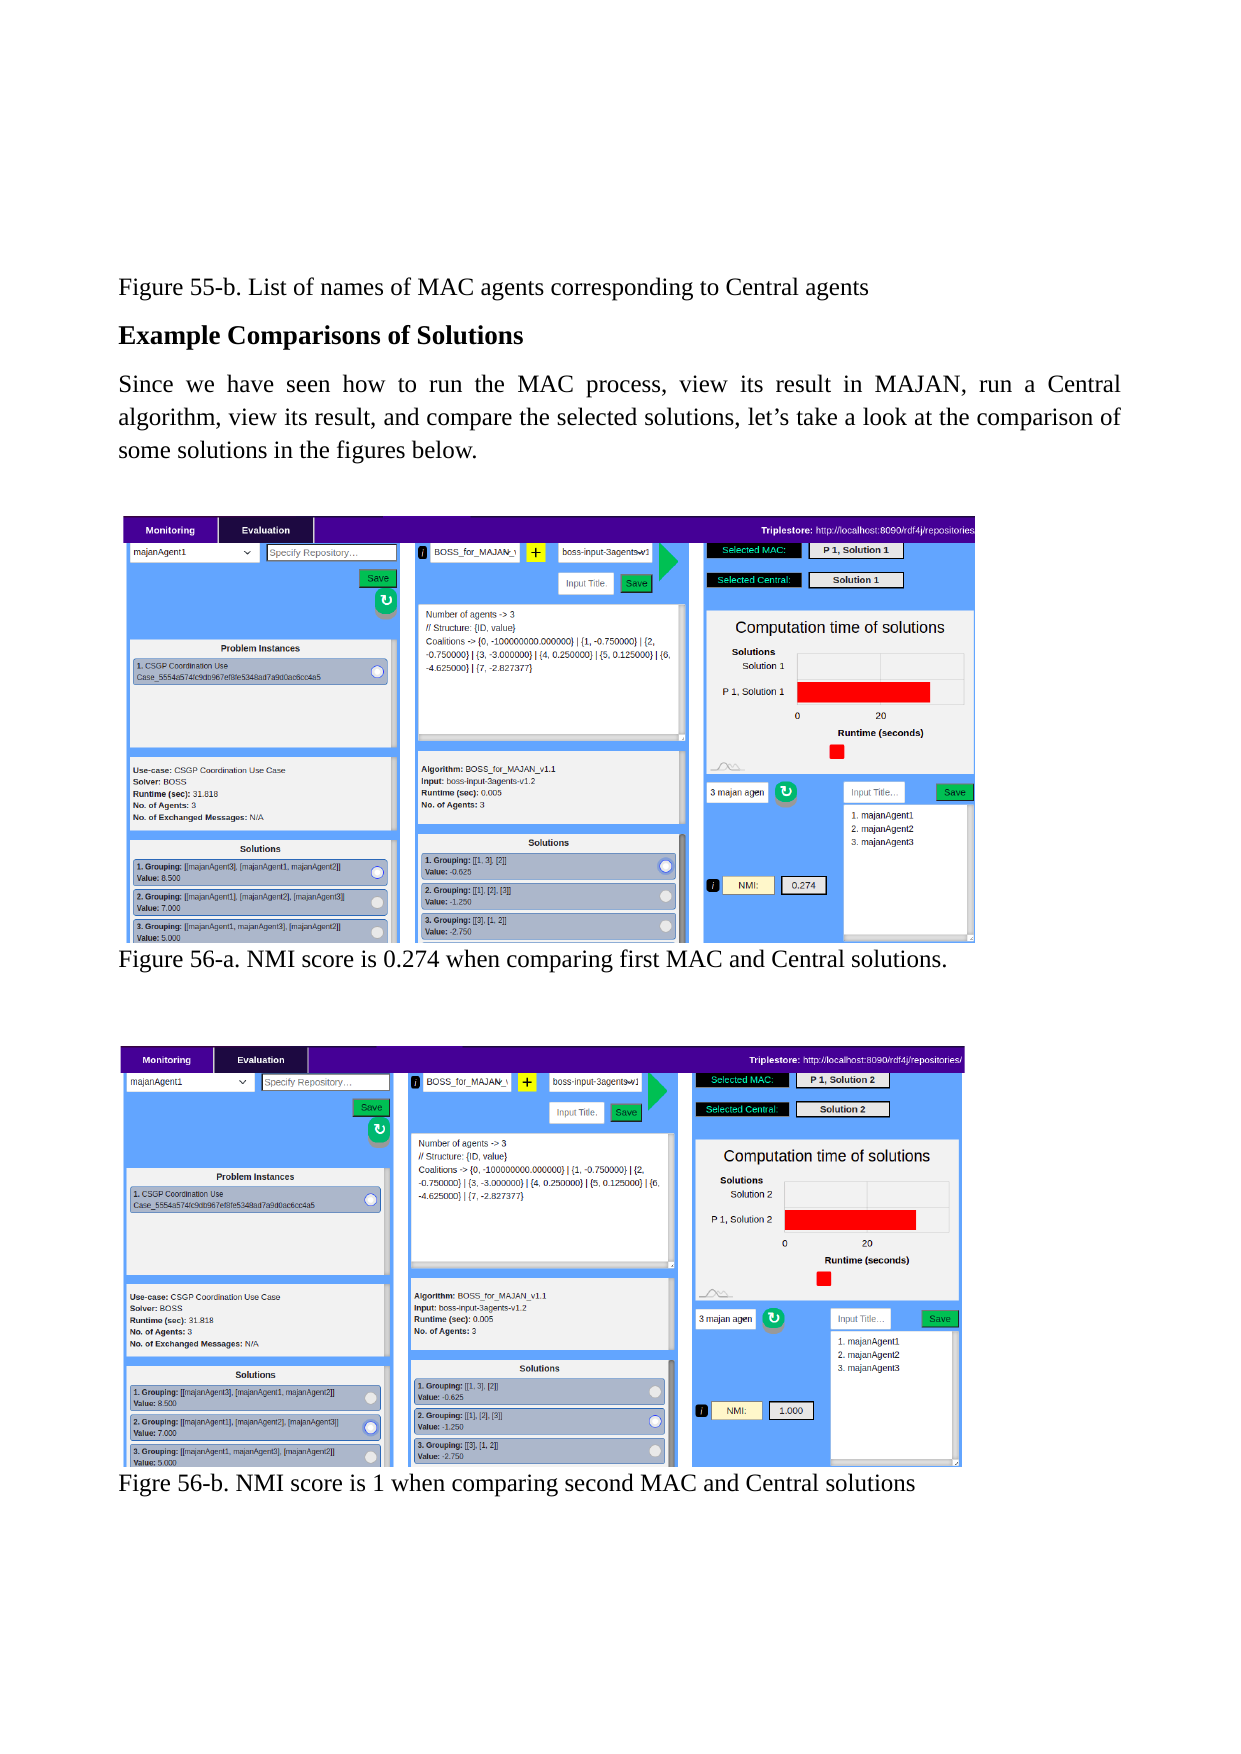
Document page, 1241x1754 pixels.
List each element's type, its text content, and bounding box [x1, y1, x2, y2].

text Figure 56-a. NMI score is 0.274 when comparing first MAC and Central solutions. [118, 944, 1122, 973]
text Example Comparisons of Solutions [118, 319, 1122, 350]
text Figre 56-b. NMI score is 1 when comparing second MAC and Central solutions [118, 1468, 1122, 1497]
picture [120, 1046, 965, 1467]
picture [123, 516, 975, 943]
text Figure 55-b. List of names of MAC agents corresponding to Central agents [118, 272, 1122, 300]
text Since we have seen how to run the MAC process, view its result in MAJAN, run a Central algorithm, view its result, and compare the selected solutions, let’s take a look at the comparison of some solutions in the figures below. [118, 369, 1122, 464]
